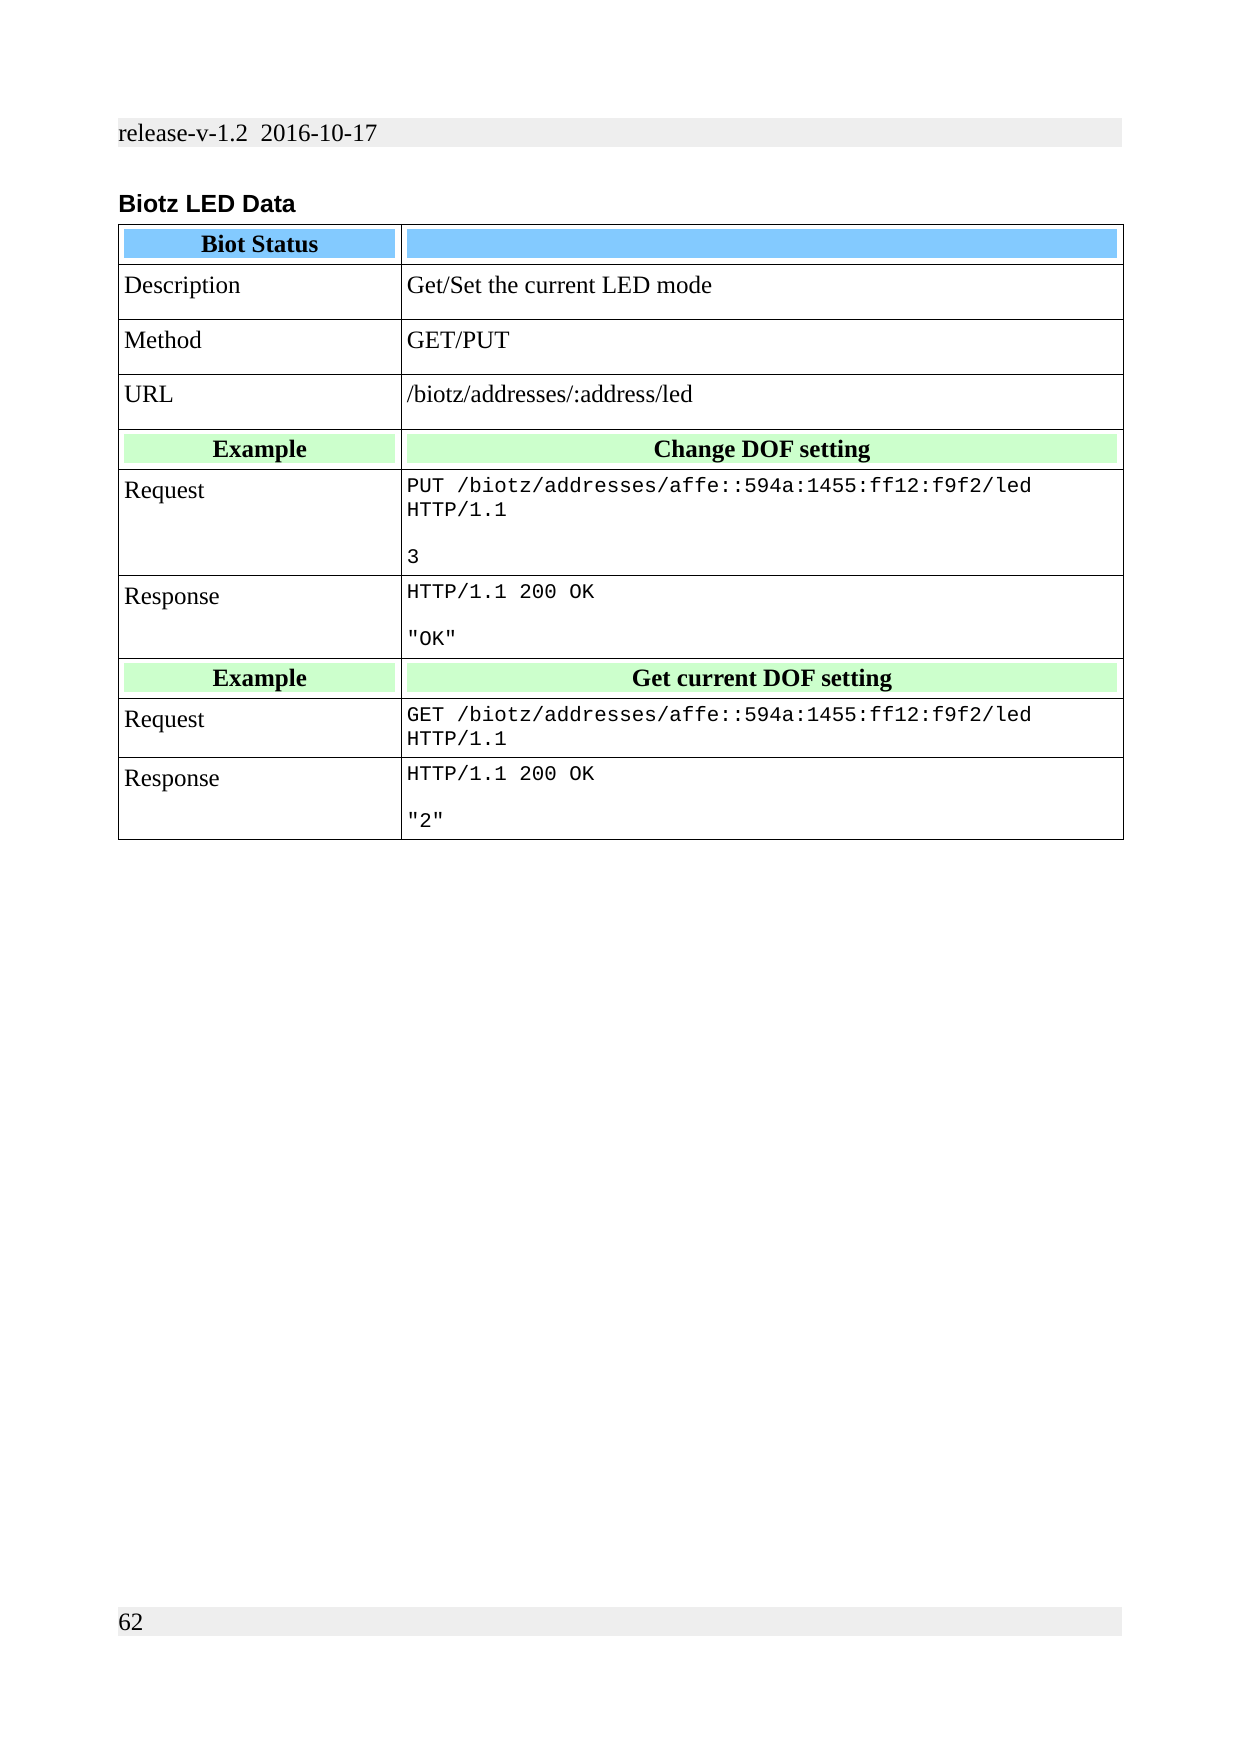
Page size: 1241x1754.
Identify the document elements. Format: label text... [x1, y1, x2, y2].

table_header Biot Status [119, 225, 401, 264]
table_header [402, 225, 1123, 264]
table_header Request [119, 470, 401, 575]
table_cell Method [119, 320, 401, 374]
table_cell Description [119, 265, 401, 319]
table_cell GET /biotz/addresses/affe::594a:1455:ff12:f9f2/led HTTP/1.1 [402, 699, 1123, 757]
table_cell Change DOF setting [402, 430, 1123, 469]
table_cell Get current DOF setting [402, 659, 1123, 698]
table_cell Get/Set the current LED mode [402, 265, 1123, 319]
table_cell Example [119, 430, 401, 469]
table_cell Example [119, 659, 401, 698]
table_cell URL [119, 375, 401, 429]
table_cell HTTP/1.1 200 OK "2" [402, 758, 1123, 839]
table_header PUT /biotz/addresses/affe::594a:1455:ff12:f9f2/led HTTP/1.1 3 [402, 470, 1123, 575]
table_cell GET/PUT [402, 320, 1123, 374]
table_cell Response [119, 576, 401, 658]
table_cell HTTP/1.1 200 OK "OK" [402, 576, 1123, 658]
table_cell Response [119, 758, 401, 839]
subtitle Biotz LED Data [118, 189, 1122, 217]
table_cell /biotz/addresses/:address/led [402, 375, 1123, 429]
table_cell Request [119, 699, 401, 757]
